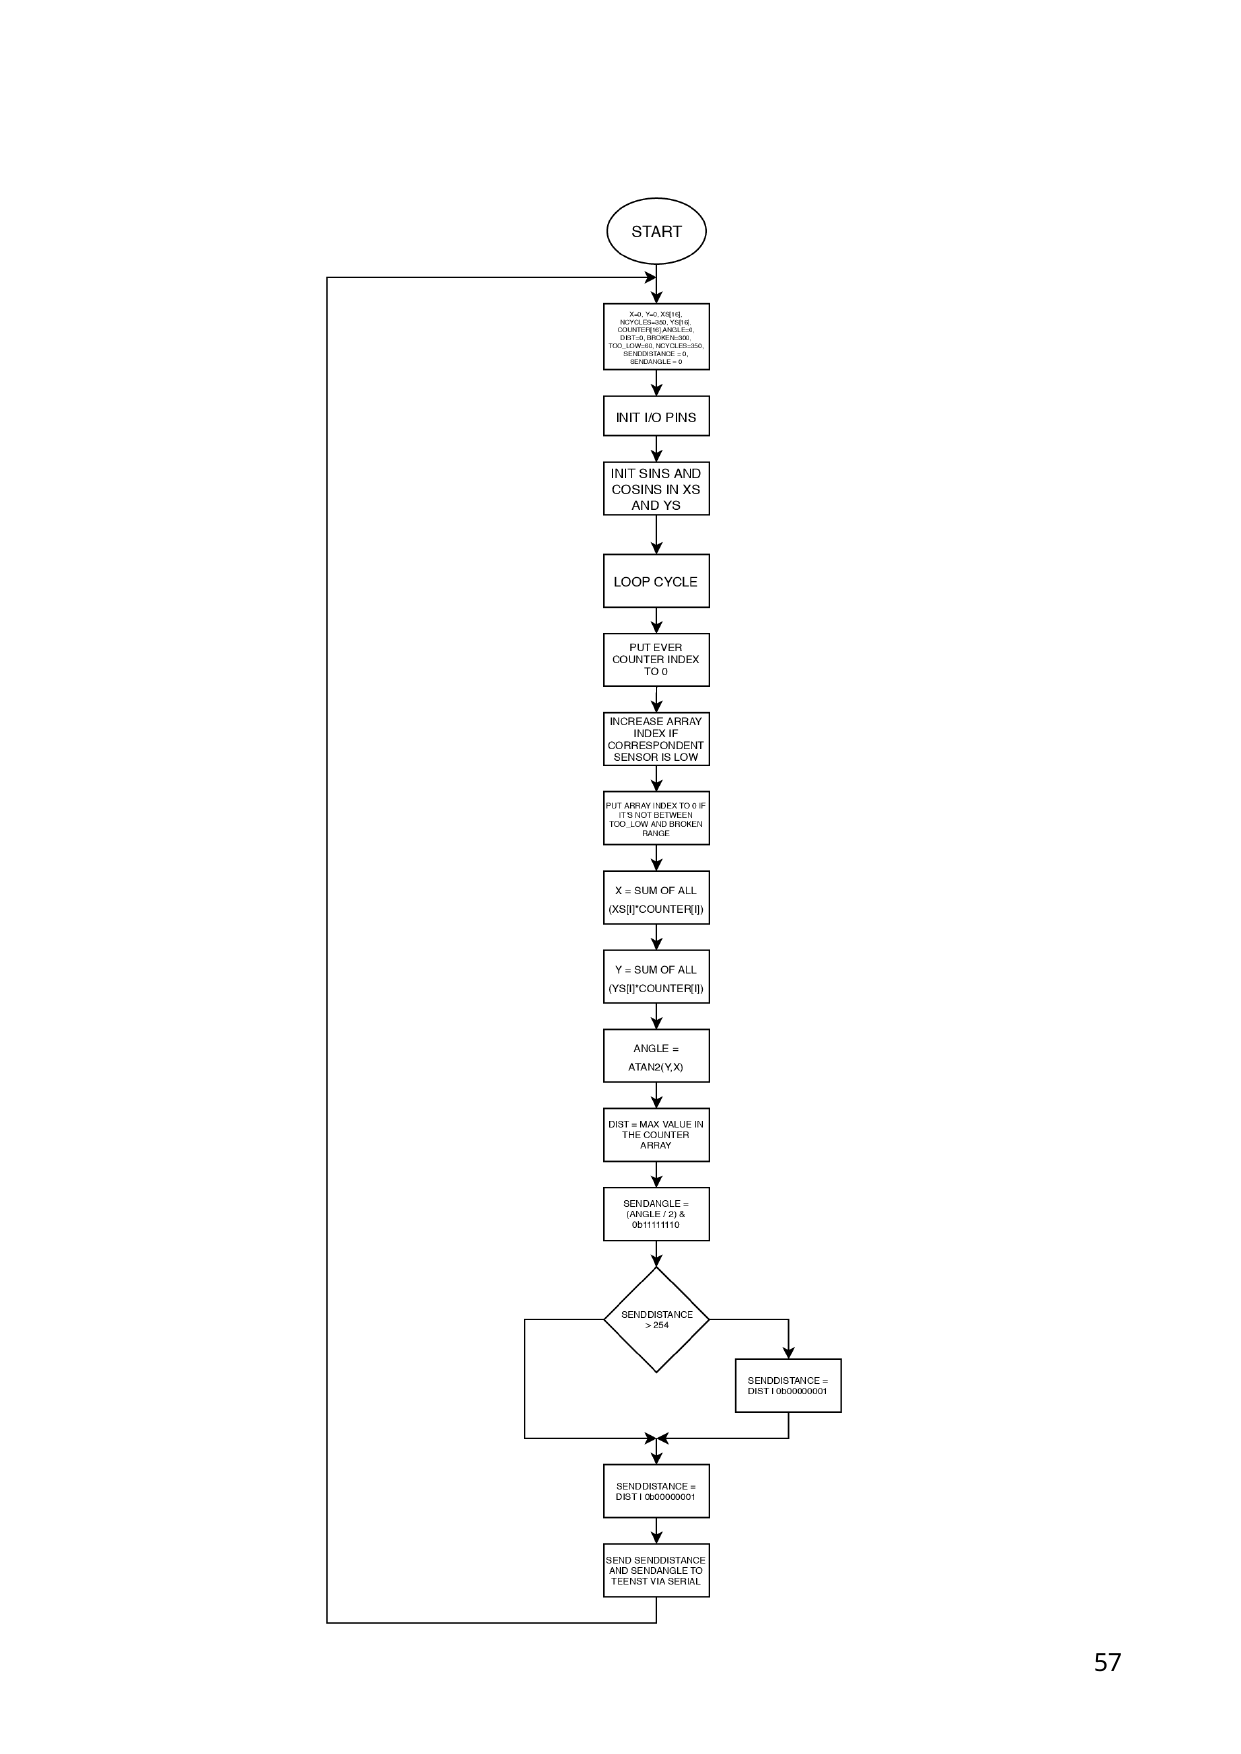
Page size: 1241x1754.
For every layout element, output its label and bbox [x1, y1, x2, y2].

picture [75, 184, 1198, 1637]
